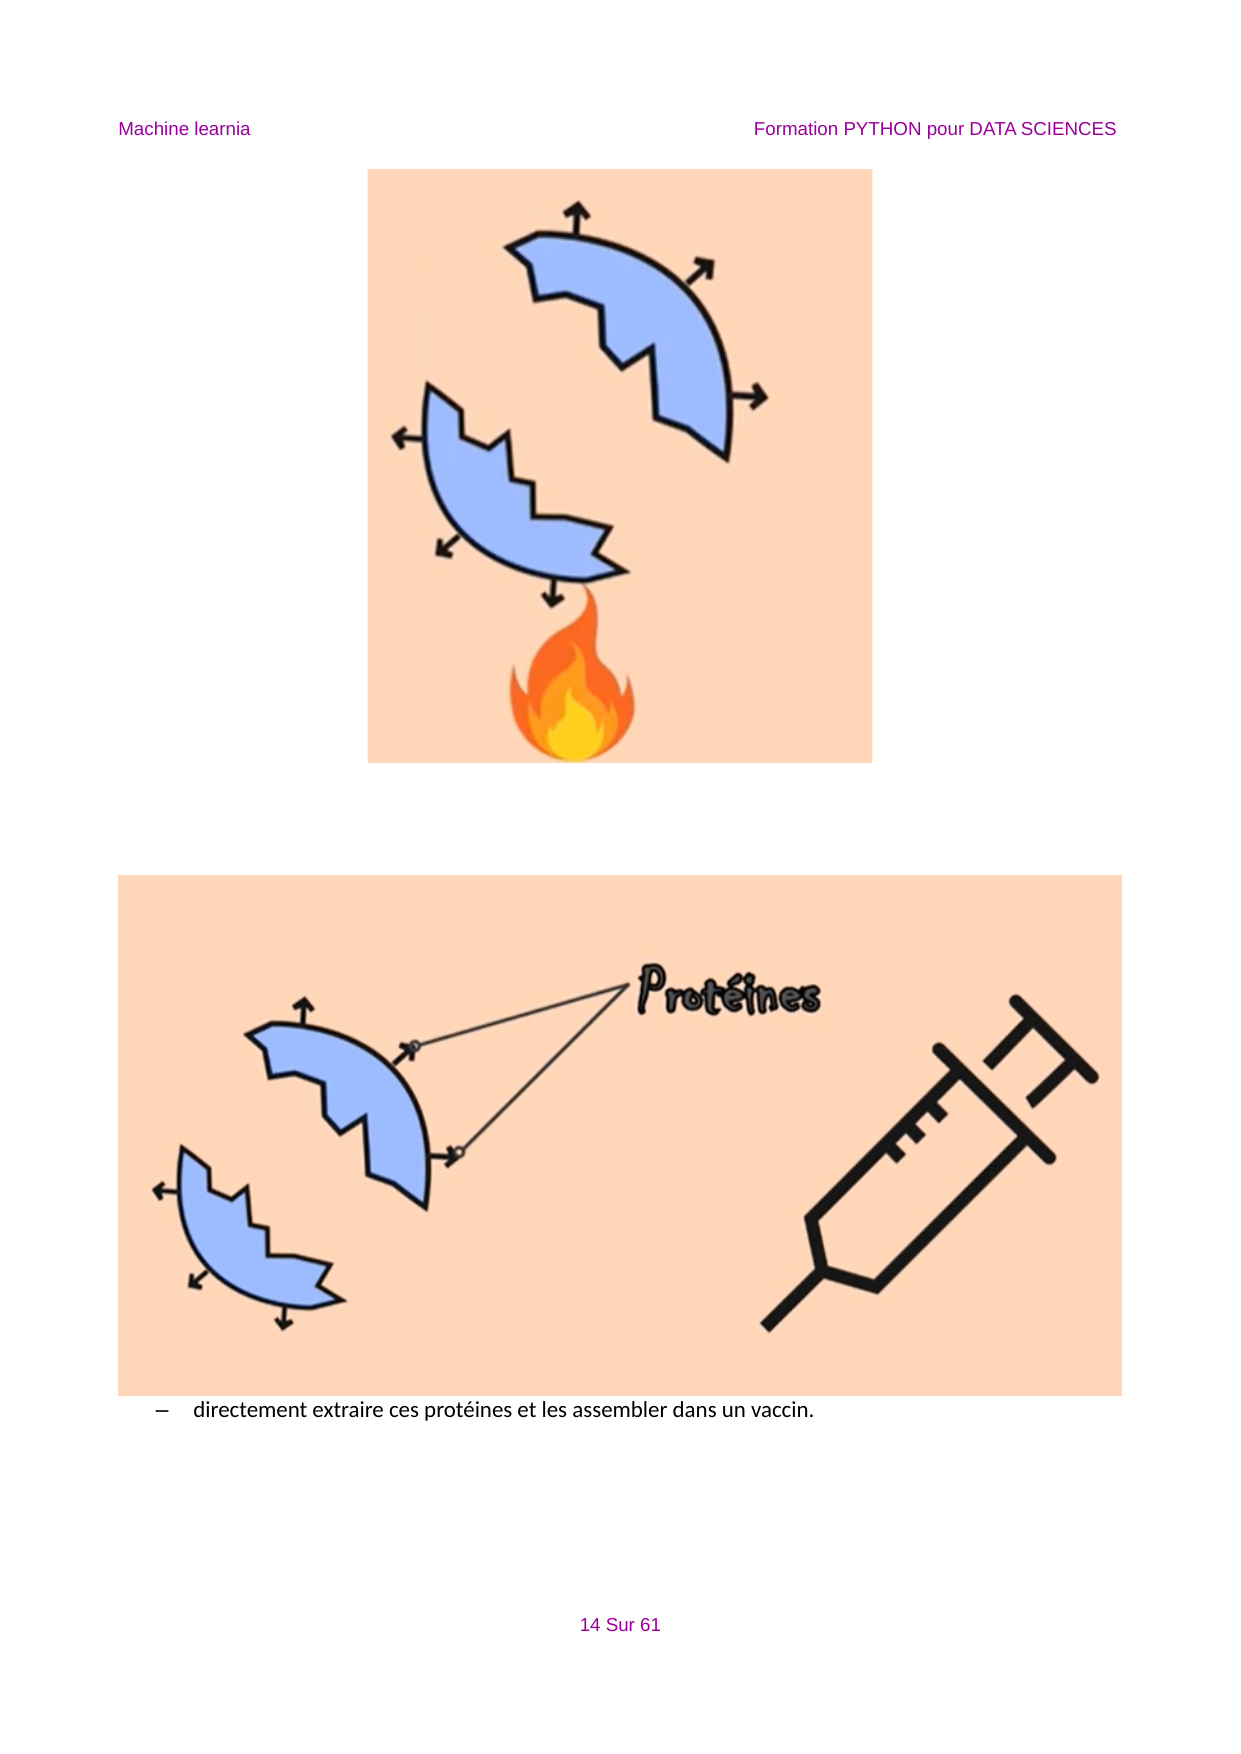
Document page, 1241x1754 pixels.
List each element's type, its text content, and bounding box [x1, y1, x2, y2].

list directement extraire ces protéines et les assembler dans un vaccin. [156, 1396, 1122, 1423]
picture [367, 169, 873, 763]
picture [118, 875, 1122, 1396]
